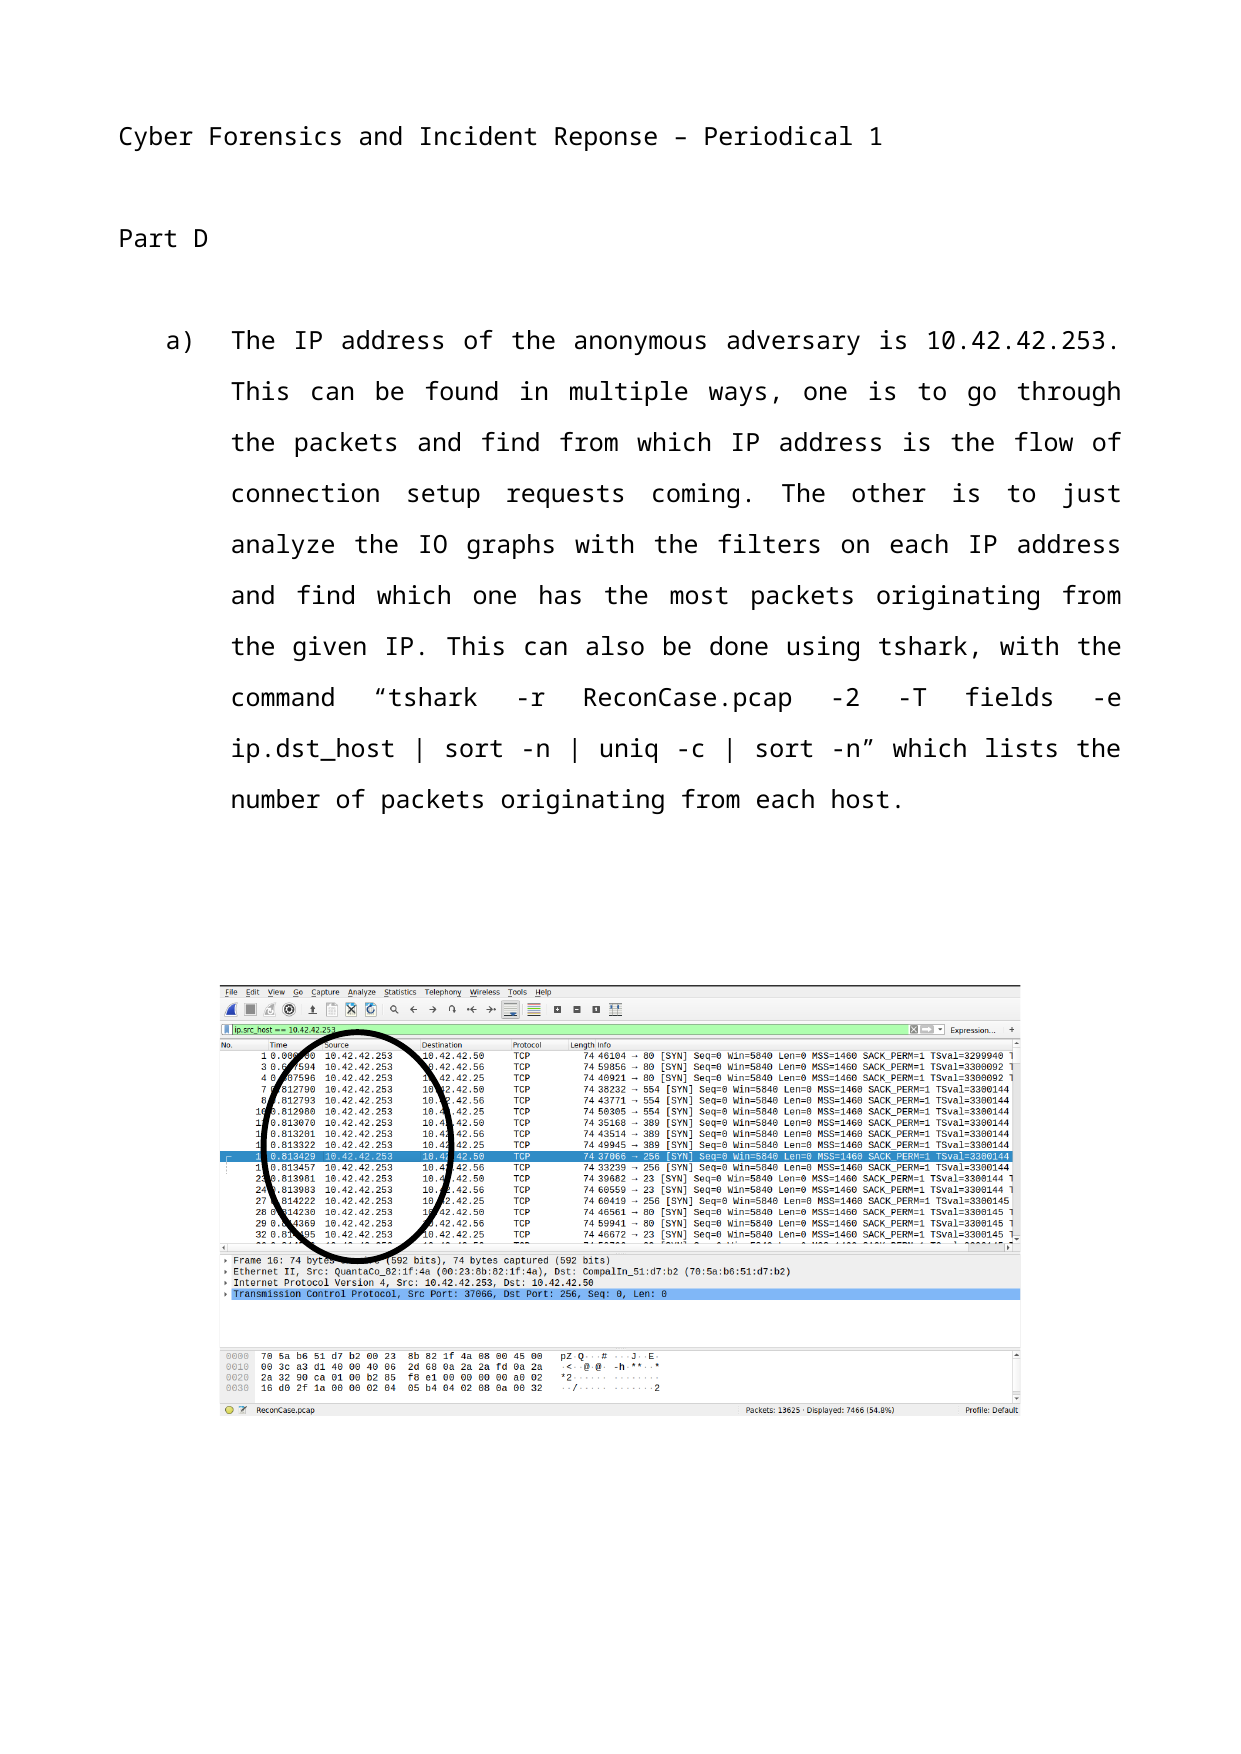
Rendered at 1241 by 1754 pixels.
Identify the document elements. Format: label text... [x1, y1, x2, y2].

text Part D [118, 220, 1122, 254]
list The IP address of the anonymous adversary is 10.42.42.253. This can be found in multiple ways, one is to go through the packets and find from which IP address is the flow of connection setup requests coming. The other is to just analyze the IO graphs with the filters on each IP address and find which one has the most packets originating from the given IP. This can also be done using tshark, with the command “tshark -r ReconCase.pcap -2 -T fields -e ip.dst_host | sort -n | uniq -c | sort -n” which lists the number of packets originating from each host. [165, 322, 1122, 816]
text Cyber Forensics and Incident Reponse – Periodical 1 [118, 118, 1122, 152]
picture [219, 985, 1021, 1416]
